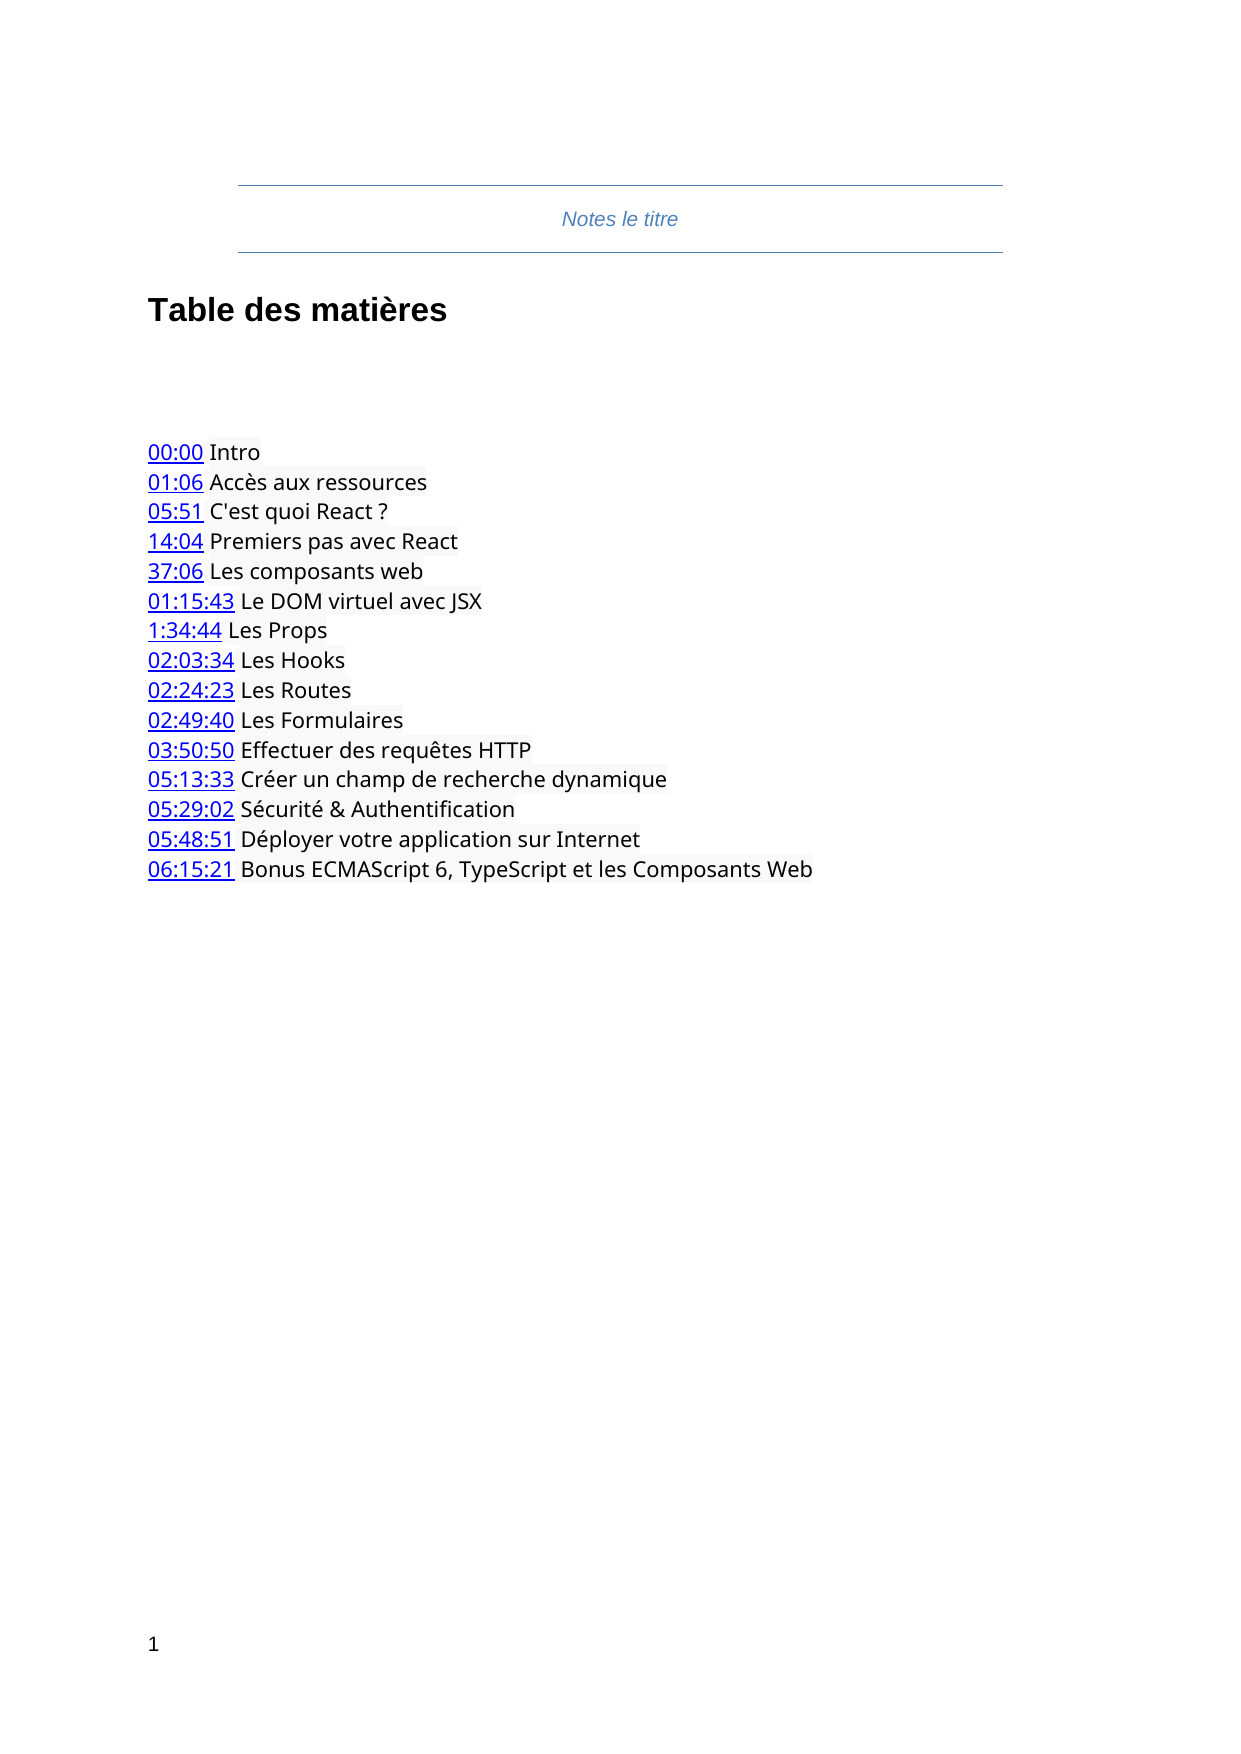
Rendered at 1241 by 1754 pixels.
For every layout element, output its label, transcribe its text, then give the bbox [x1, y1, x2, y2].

text 02:03:34 Les Hooks [148, 645, 1093, 675]
text 02:24:23 Les Routes [148, 675, 1093, 705]
subtitle Table des matières [148, 290, 1093, 329]
text 06:15:21 Bonus ECMAScript 6, TypeScript et les Composants Web [148, 854, 1093, 883]
text 05:29:02 Sécurité & Authentification [148, 794, 1093, 824]
text 1:34:44 Les Props [148, 615, 1093, 645]
text 14:04 Premiers pas avec React [148, 526, 1093, 556]
text Notes le titre [238, 186, 1003, 252]
text 00:00 Intro [148, 437, 1093, 466]
text 02:49:40 Les Formulaires [148, 705, 1093, 734]
text 05:51 C'est quoi React ? [148, 496, 1093, 526]
text 05:13:33 Créer un champ de recherche dynamique [148, 764, 1093, 794]
text 01:15:43 Le DOM virtuel avec JSX [148, 586, 1093, 615]
text 03:50:50 Effectuer des requêtes HTTP [148, 734, 1093, 764]
text 37:06 Les composants web [148, 556, 1093, 586]
text 01:06 Accès aux ressources [148, 466, 1093, 496]
text 05:48:51 Déployer votre application sur Internet [148, 824, 1093, 854]
